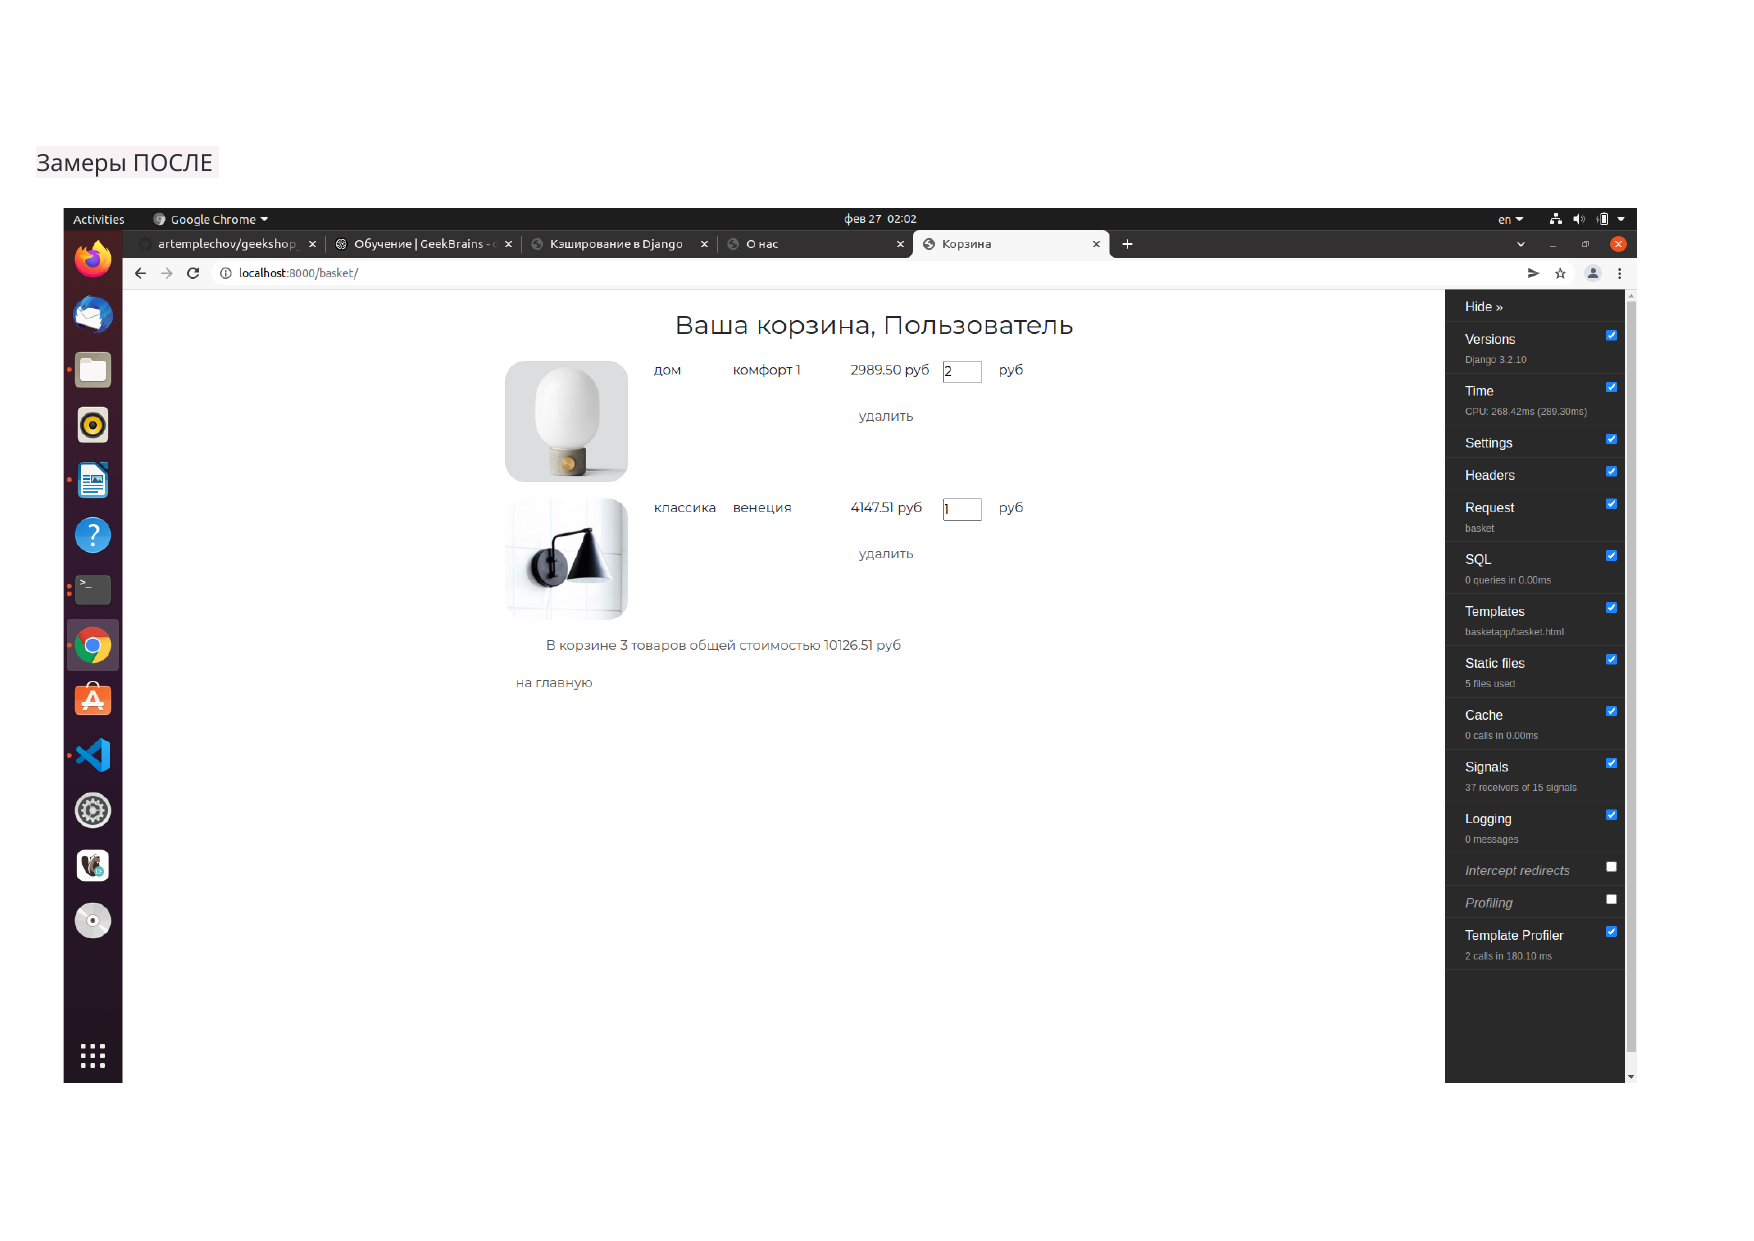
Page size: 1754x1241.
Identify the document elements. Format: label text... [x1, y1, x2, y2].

picture [63, 208, 1637, 1083]
text Замеры ПОСЛЕ [36, 146, 1706, 178]
